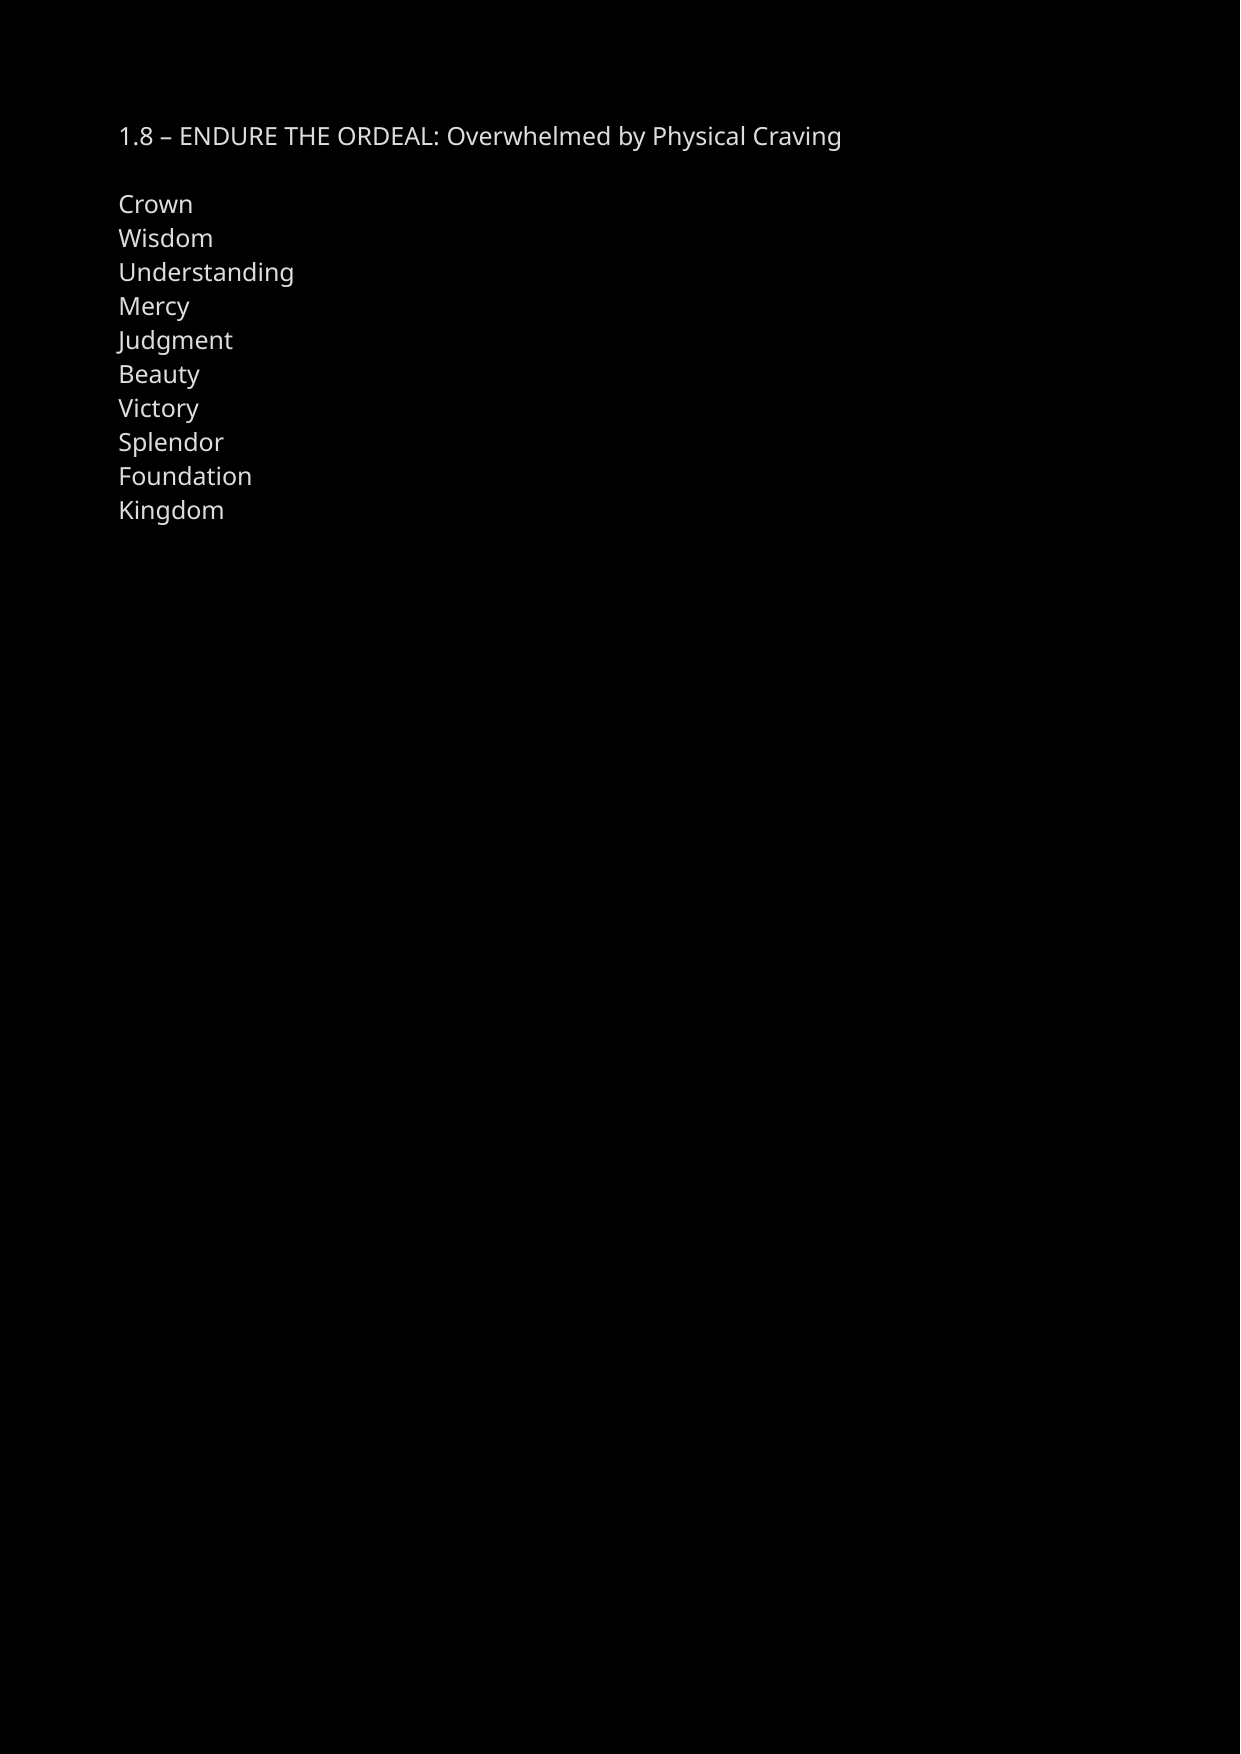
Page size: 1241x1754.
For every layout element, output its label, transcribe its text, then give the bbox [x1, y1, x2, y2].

text Understanding [118, 254, 1122, 288]
text Foundation [118, 459, 1122, 493]
text Crown [118, 186, 1122, 220]
text Kingdom [118, 493, 1122, 527]
text Wisdom [118, 220, 1122, 254]
text Mercy [118, 288, 1122, 322]
text 1.8 – ENDURE THE ORDEAL: Overwhelmed by Physical Craving [118, 118, 1122, 152]
text Beauty [118, 357, 1122, 391]
text Splendor [118, 425, 1122, 459]
text Victory [118, 391, 1122, 425]
text Judgment [118, 322, 1122, 357]
